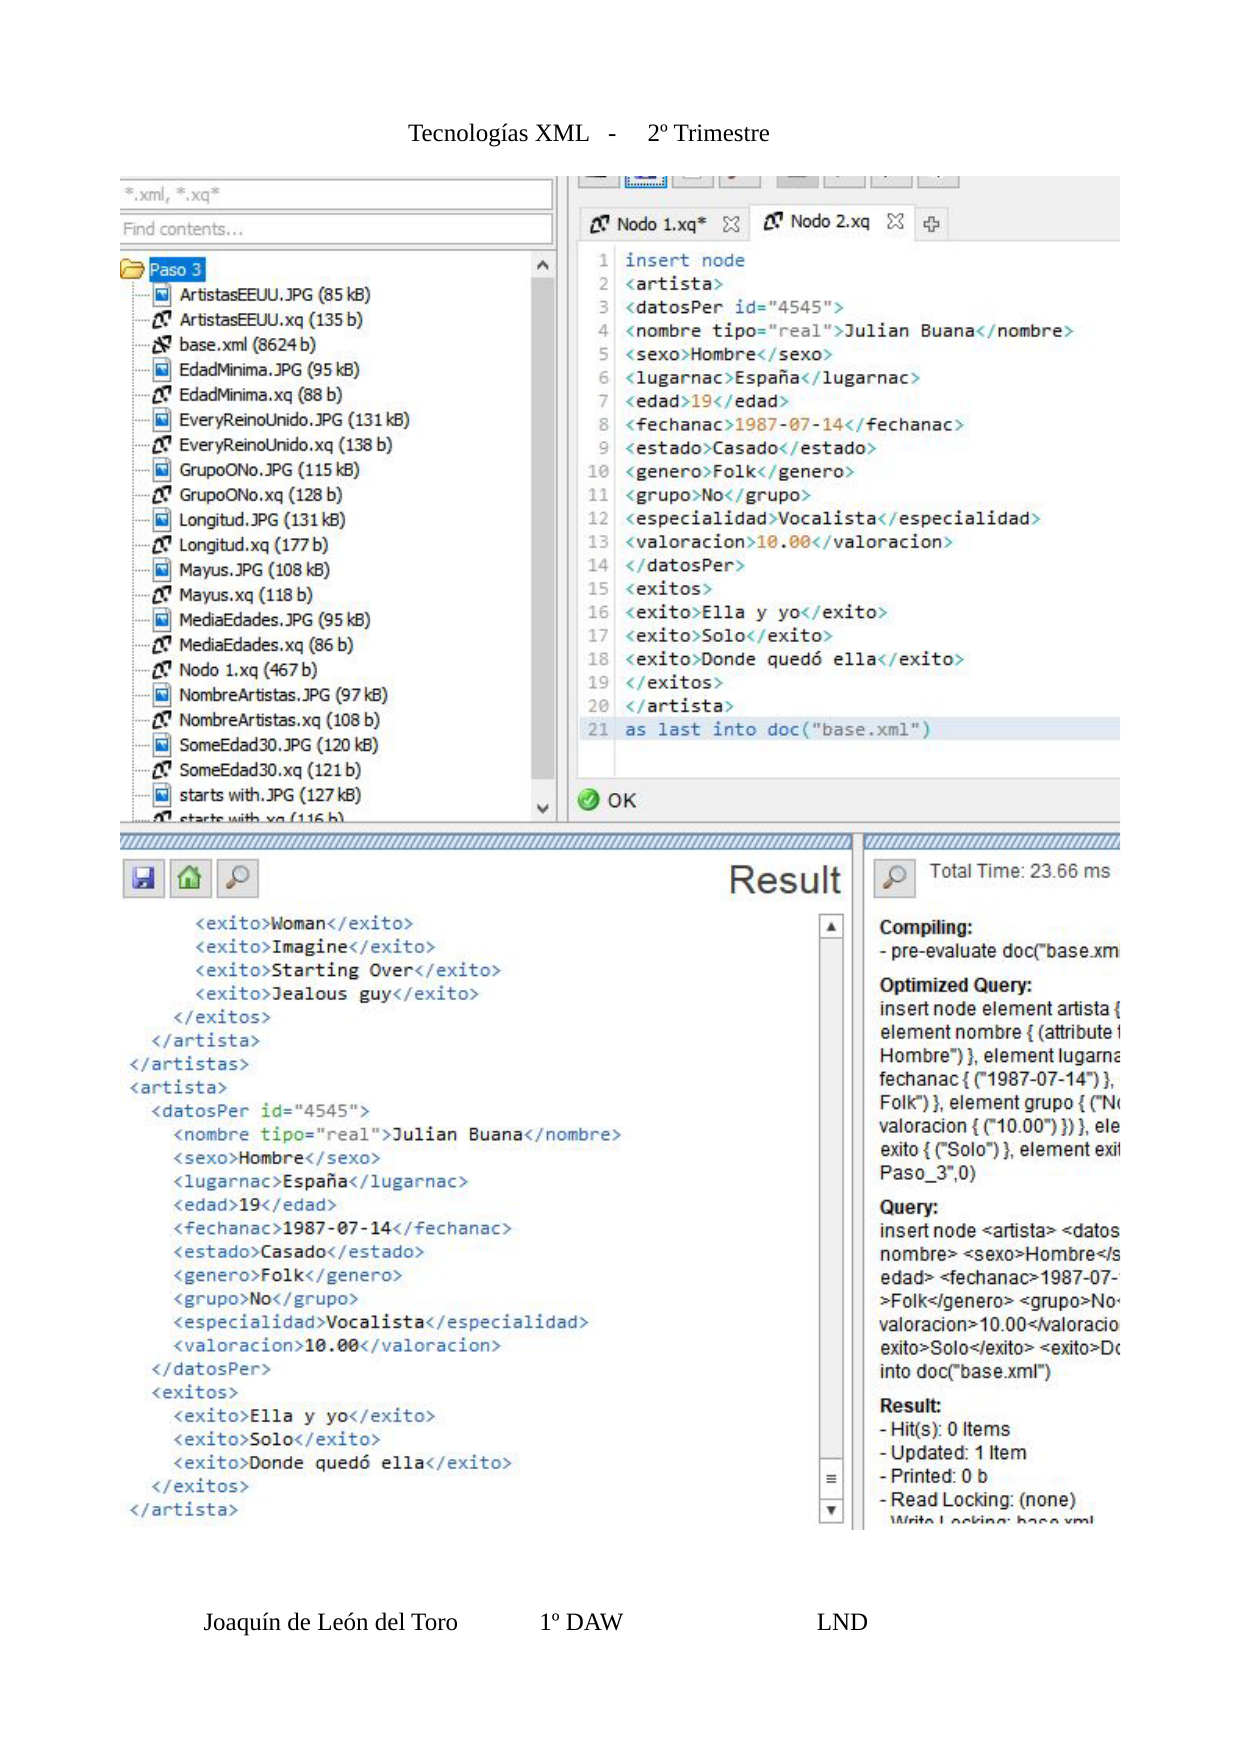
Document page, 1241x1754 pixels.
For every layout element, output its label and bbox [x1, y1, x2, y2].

picture [120, 176, 1121, 1530]
